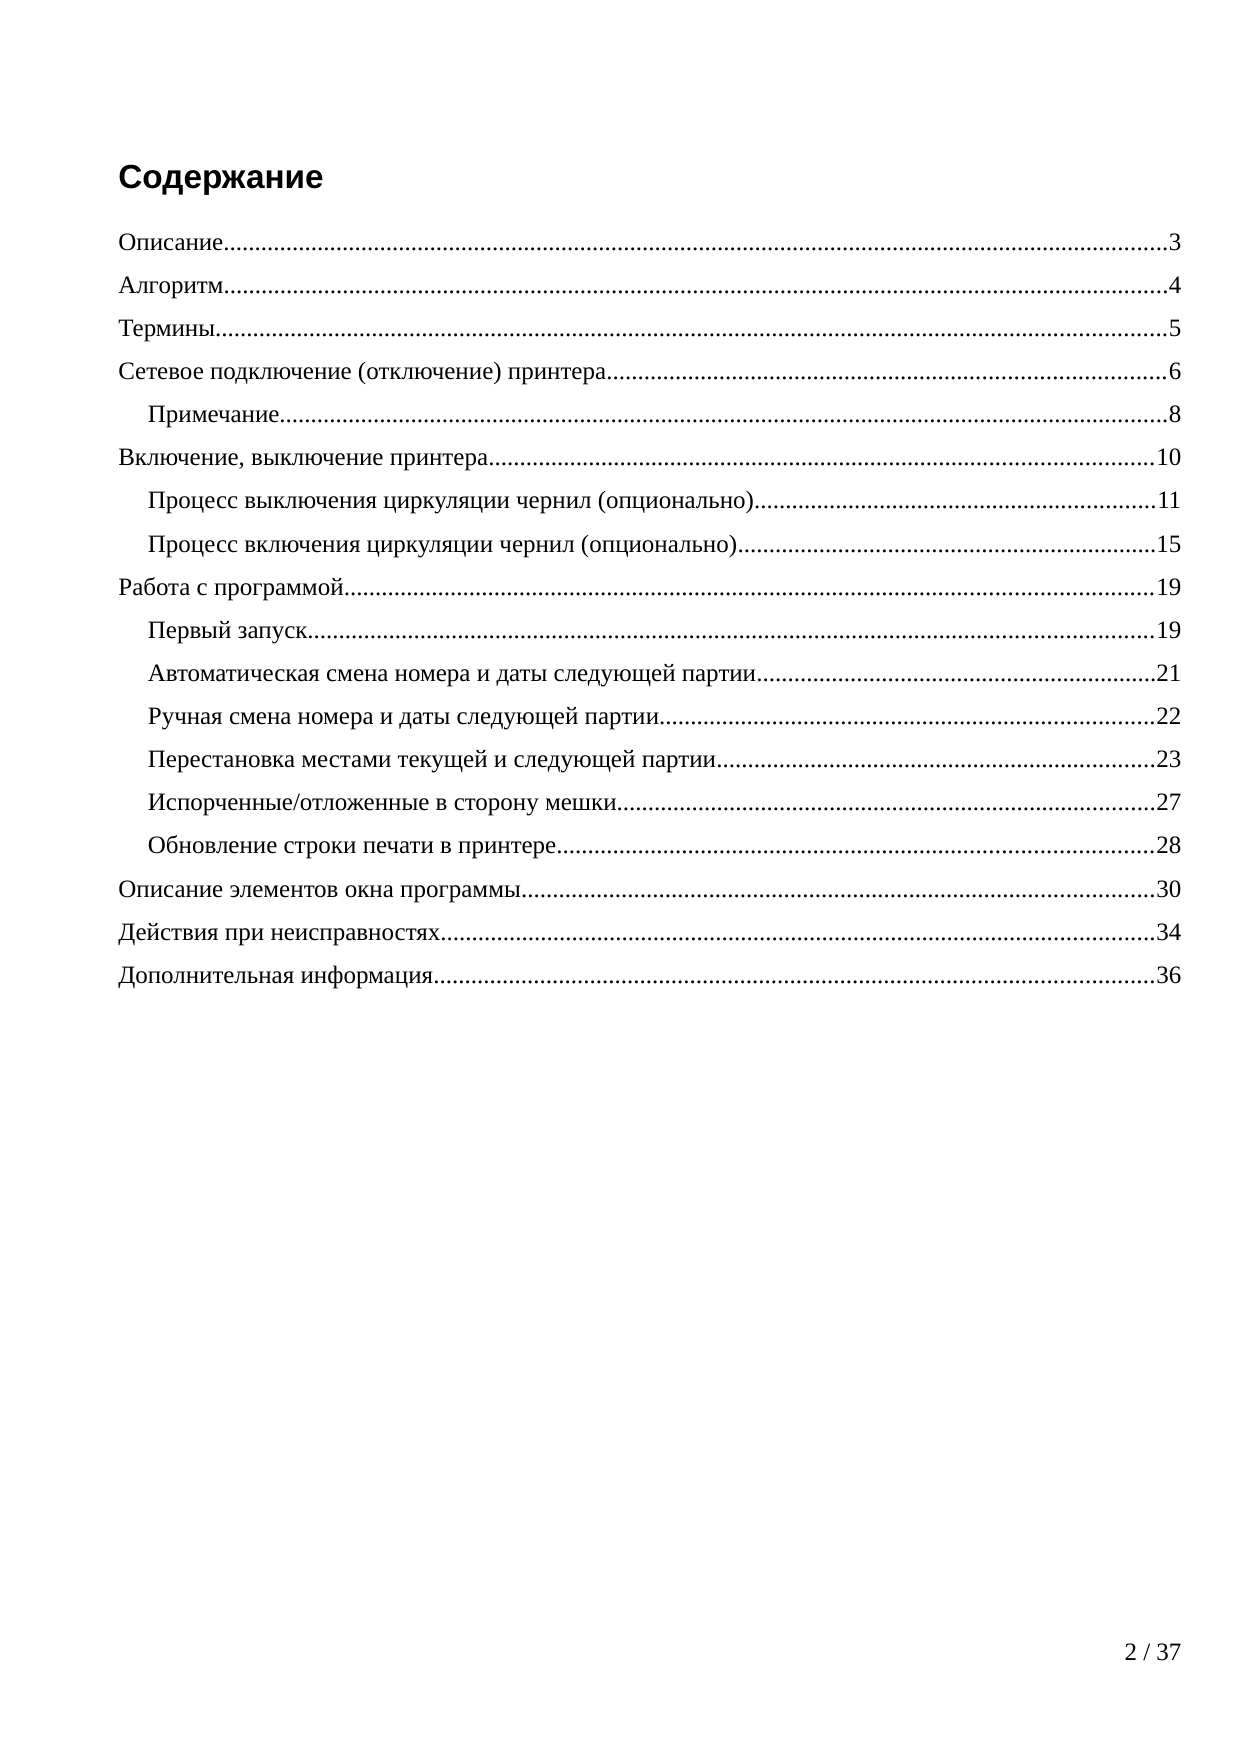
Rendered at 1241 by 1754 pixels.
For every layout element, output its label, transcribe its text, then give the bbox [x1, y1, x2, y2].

text Процесс выключения циркуляции чернил (опционально) 11 [148, 486, 1181, 514]
text Дополнительная информация 36 [118, 960, 1181, 989]
text Автоматическая смена номера и даты следующей партии 21 [148, 658, 1181, 687]
text Включение, выключение принтера 10 [118, 442, 1181, 471]
text Термины 5 [118, 313, 1181, 342]
text Перестановка местами текущей и следующей партии 23 [148, 744, 1181, 773]
text Действия при неисправностях 34 [118, 917, 1181, 946]
subtitle Содержание [118, 157, 1181, 195]
text Ручная смена номера и даты следующей партии 22 [148, 701, 1181, 730]
text Процесс включения циркуляции чернил (опционально) 15 [148, 529, 1181, 557]
text Описание 3 [118, 227, 1181, 256]
text Описание элементов окна программы 30 [118, 874, 1181, 902]
text Примечание 8 [148, 399, 1181, 428]
text Алгоритм 4 [118, 270, 1181, 299]
text Работа с программой 19 [118, 572, 1181, 601]
text Обновление строки печати в принтере 28 [148, 831, 1181, 859]
text Испорченные/отложенные в сторону мешки 27 [148, 787, 1181, 816]
text Сетевое подключение (отключение) принтера 6 [118, 356, 1181, 385]
text Первый запуск 19 [148, 615, 1181, 644]
